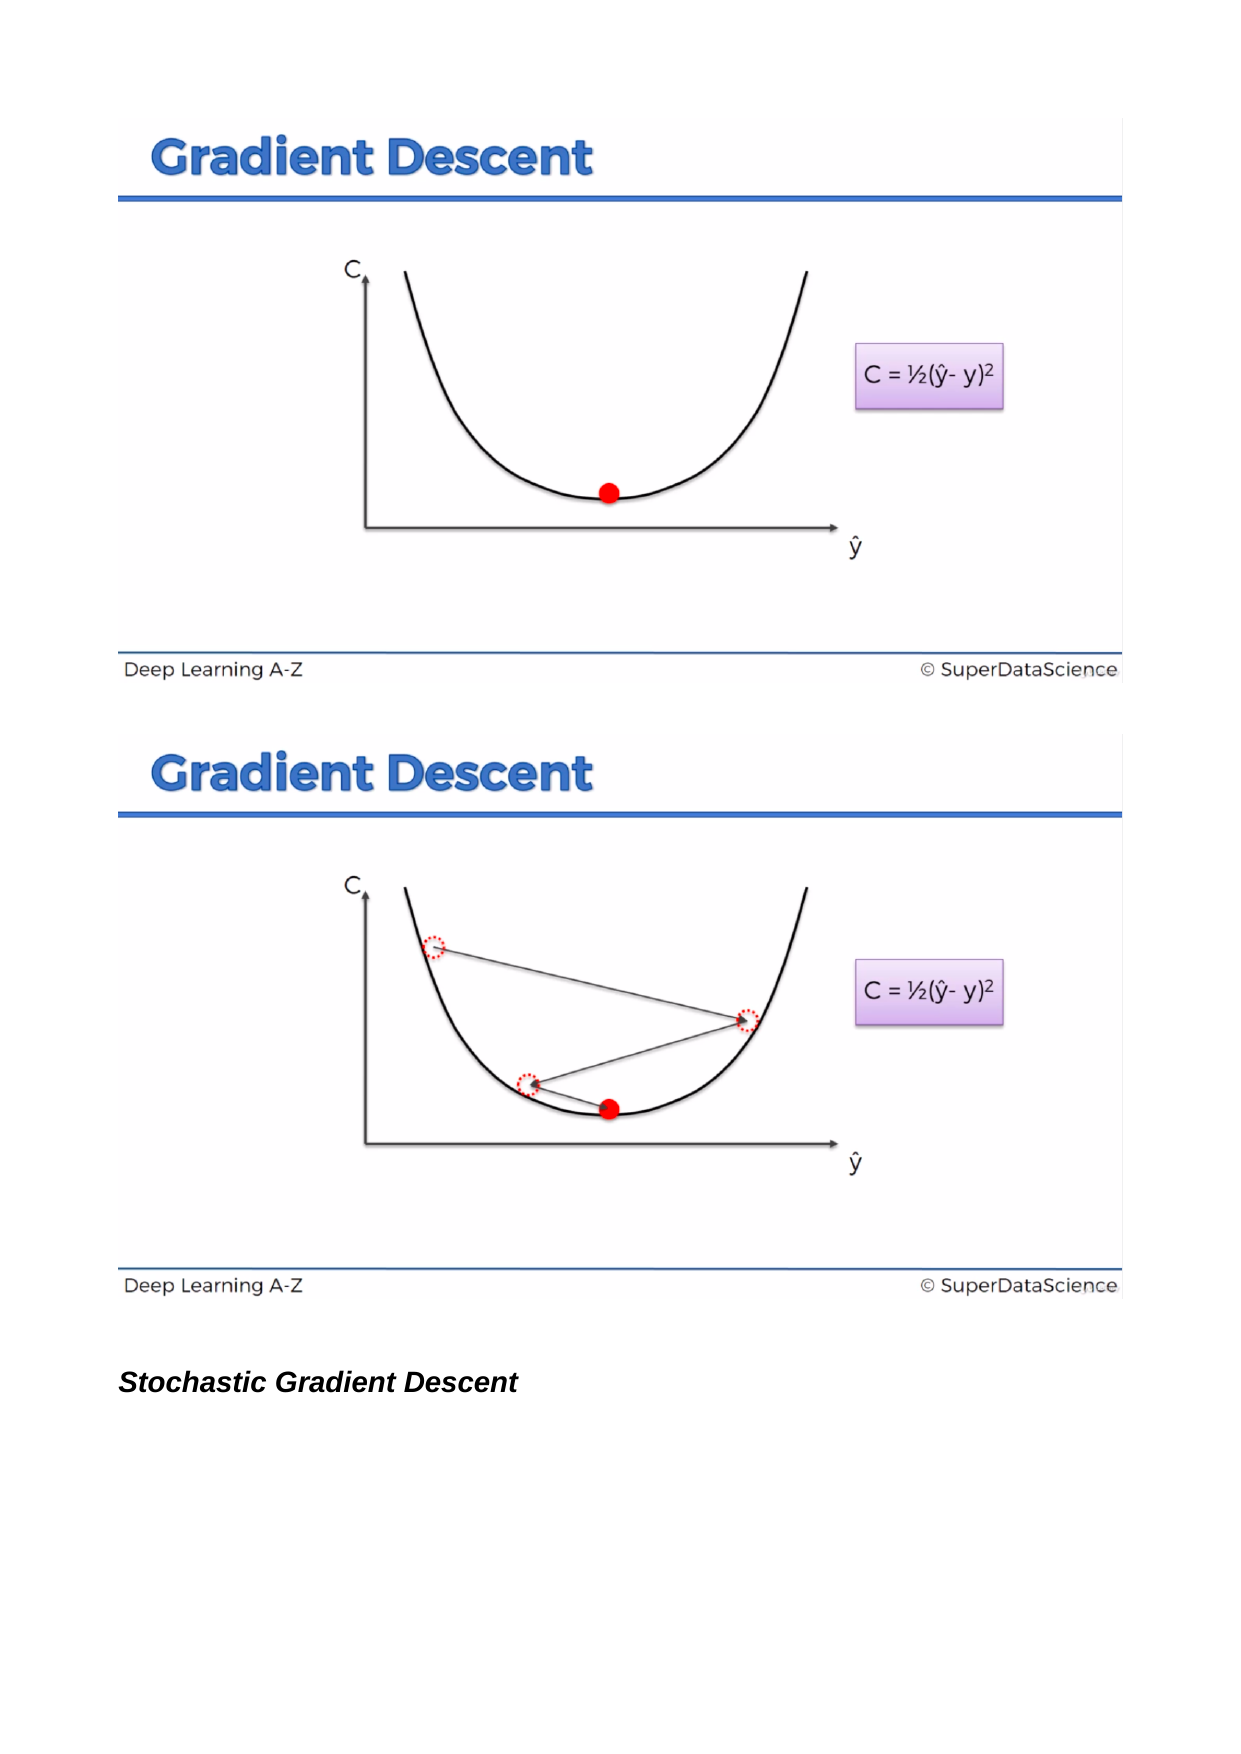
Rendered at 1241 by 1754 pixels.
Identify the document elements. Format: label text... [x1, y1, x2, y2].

subtitle Stochastic Gradient Descent [118, 1365, 1122, 1399]
picture [118, 118, 1123, 683]
picture [118, 734, 1123, 1299]
